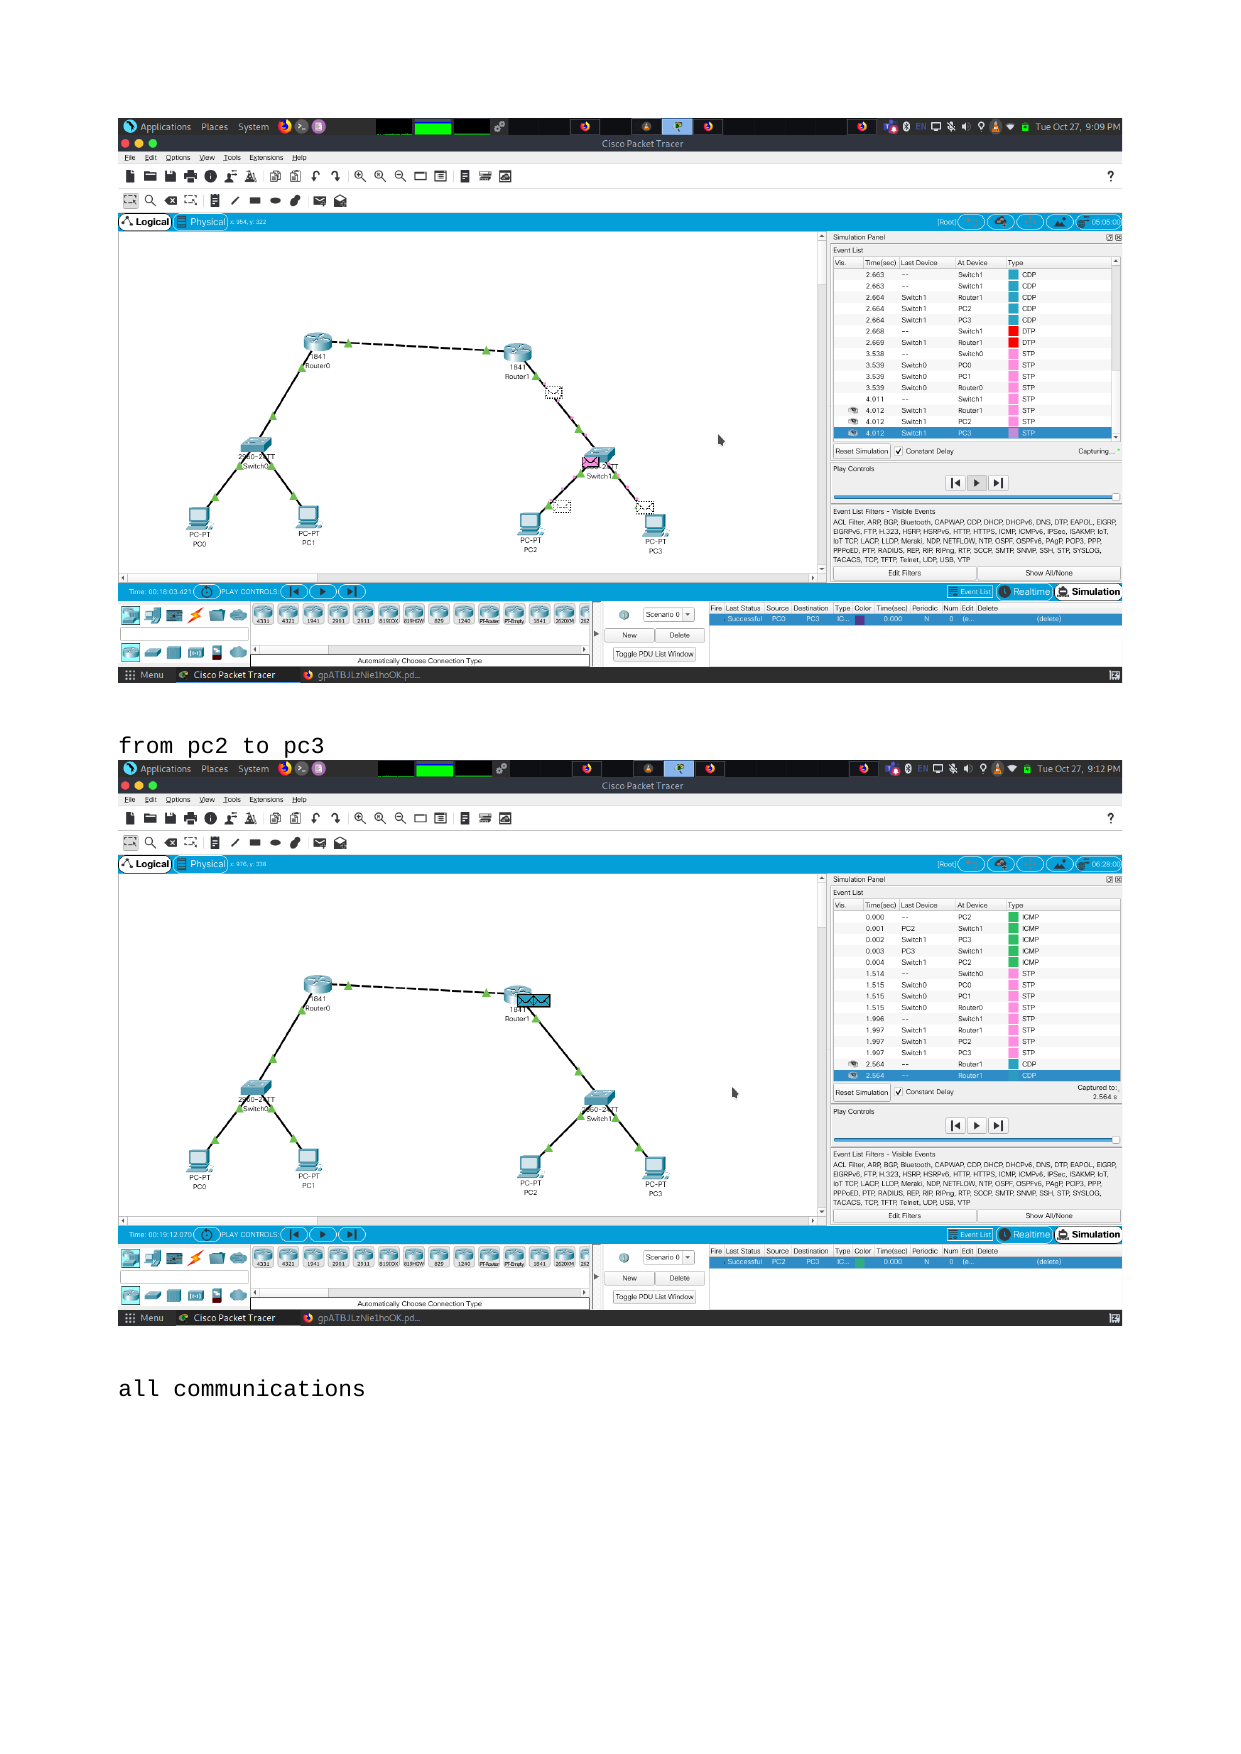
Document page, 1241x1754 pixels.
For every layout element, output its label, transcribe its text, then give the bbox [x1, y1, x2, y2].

text from pc2 to pc3 [118, 735, 1122, 760]
picture [996, 859, 1006, 869]
picture [996, 217, 1006, 226]
picture [118, 760, 1123, 1326]
picture [999, 586, 1010, 597]
picture [999, 1229, 1010, 1240]
picture [118, 118, 1123, 683]
picture [1078, 221, 1084, 229]
text all communications [118, 1377, 1122, 1403]
